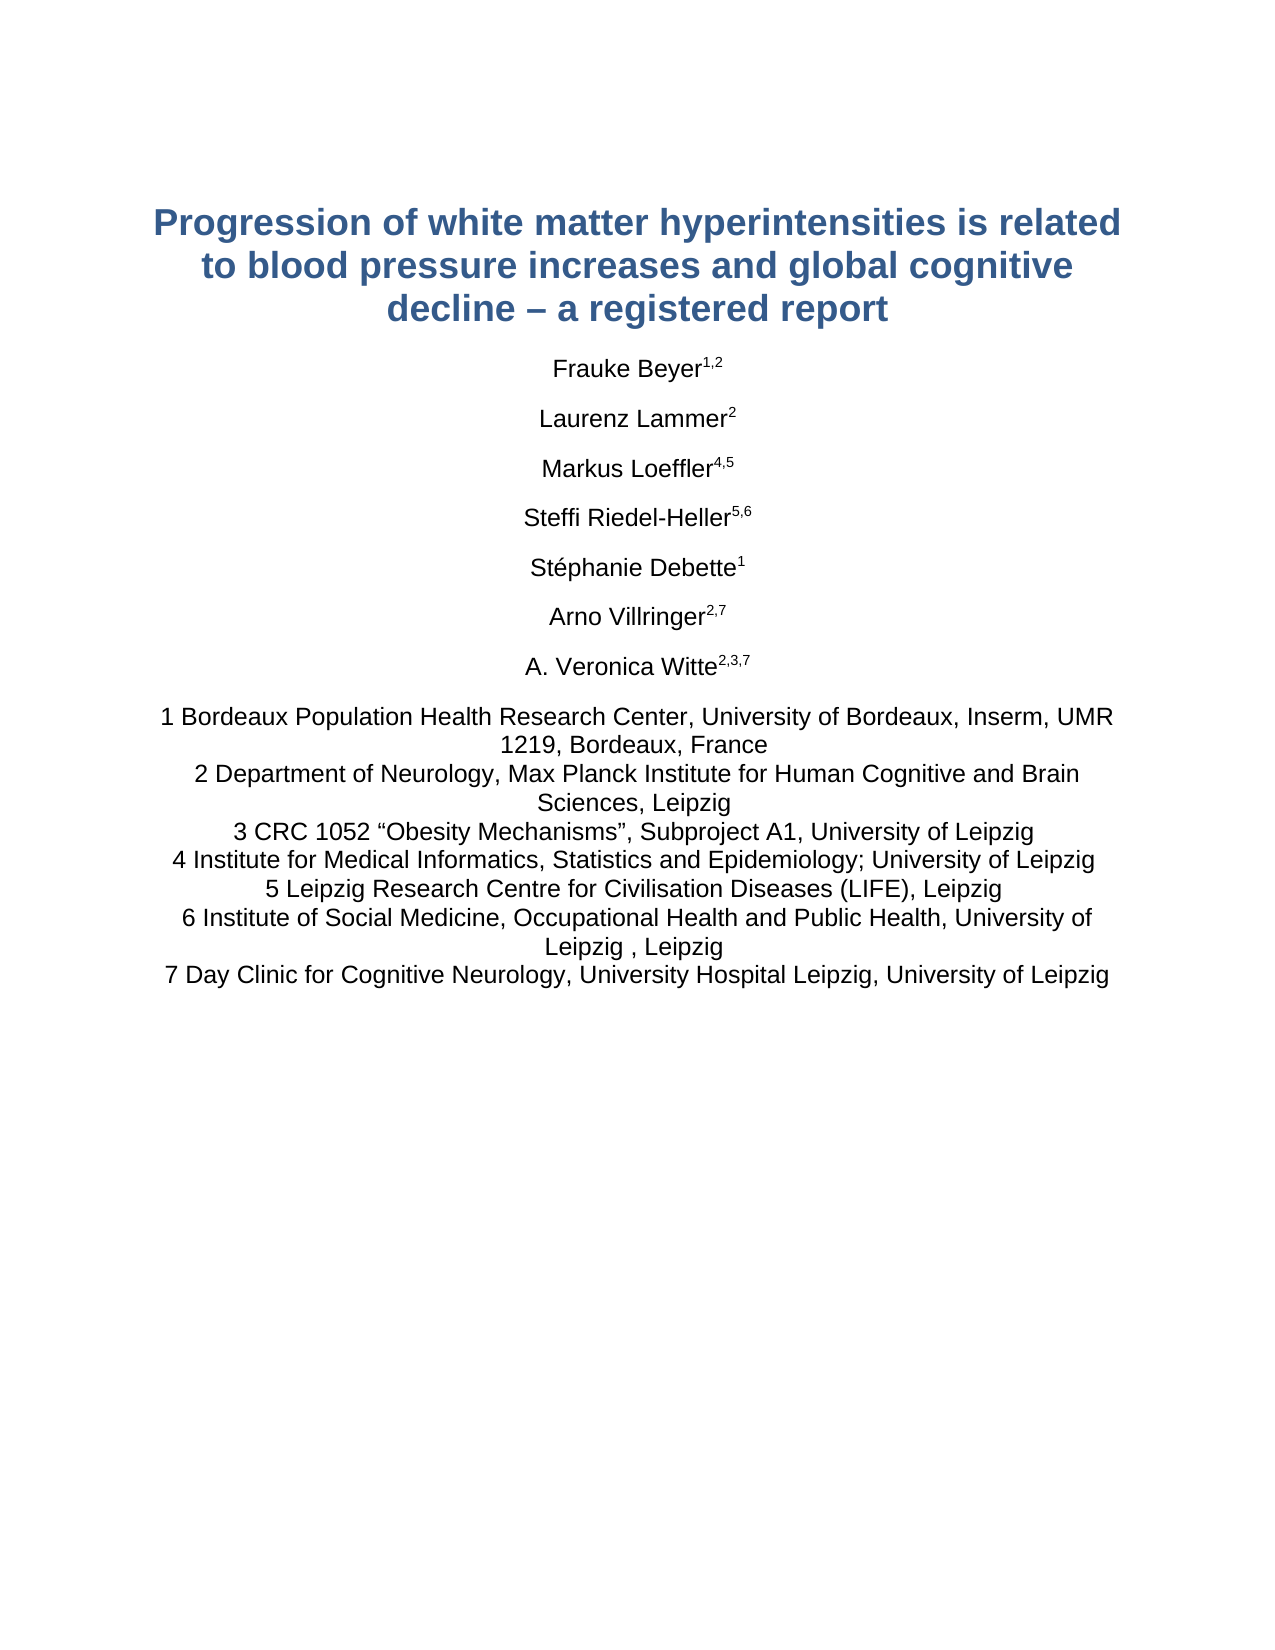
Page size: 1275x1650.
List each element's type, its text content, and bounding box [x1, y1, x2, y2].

text A. Veronica Witte2,3,7 [150, 652, 1125, 681]
text Steffi Riedel-Heller5,6 [150, 503, 1125, 532]
text Markus Loeffler4,5 [150, 453, 1125, 482]
text Stéphanie Debette1 [150, 553, 1125, 581]
title Progression of white matter hyperintensities is related to blood pressure increases and global cognitive decline – a registered report [150, 200, 1125, 329]
text 1 Bordeaux Population Health Research Center, University of Bordeaux, Inserm, UMR 1219, Bordeaux, France 2 Department of Neurology, Max Planck Institute for Human Cognitive and Brain Sciences, Leipzig 3 CRC 1052 “Obesity Mechanisms”, Subproject A1, University of Leipzig 4 Institute for Medical Informatics, Statistics and Epidemiology; University of Leipzig 5 Leipzig Research Centre for Civilisation Diseases (LIFE), Leipzig 6 Institute of Social Medicine, Occupational Health and Public Health, University of Leipzig , Leipzig 7 Day Clinic for Cognitive Neurology, University Hospital Leipzig, University of Leipzig [150, 701, 1125, 989]
text Frauke Beyer1,2 [150, 354, 1125, 383]
text Laurenz Lammer2 [150, 404, 1125, 433]
text Arno Villringer2,7 [150, 602, 1125, 631]
